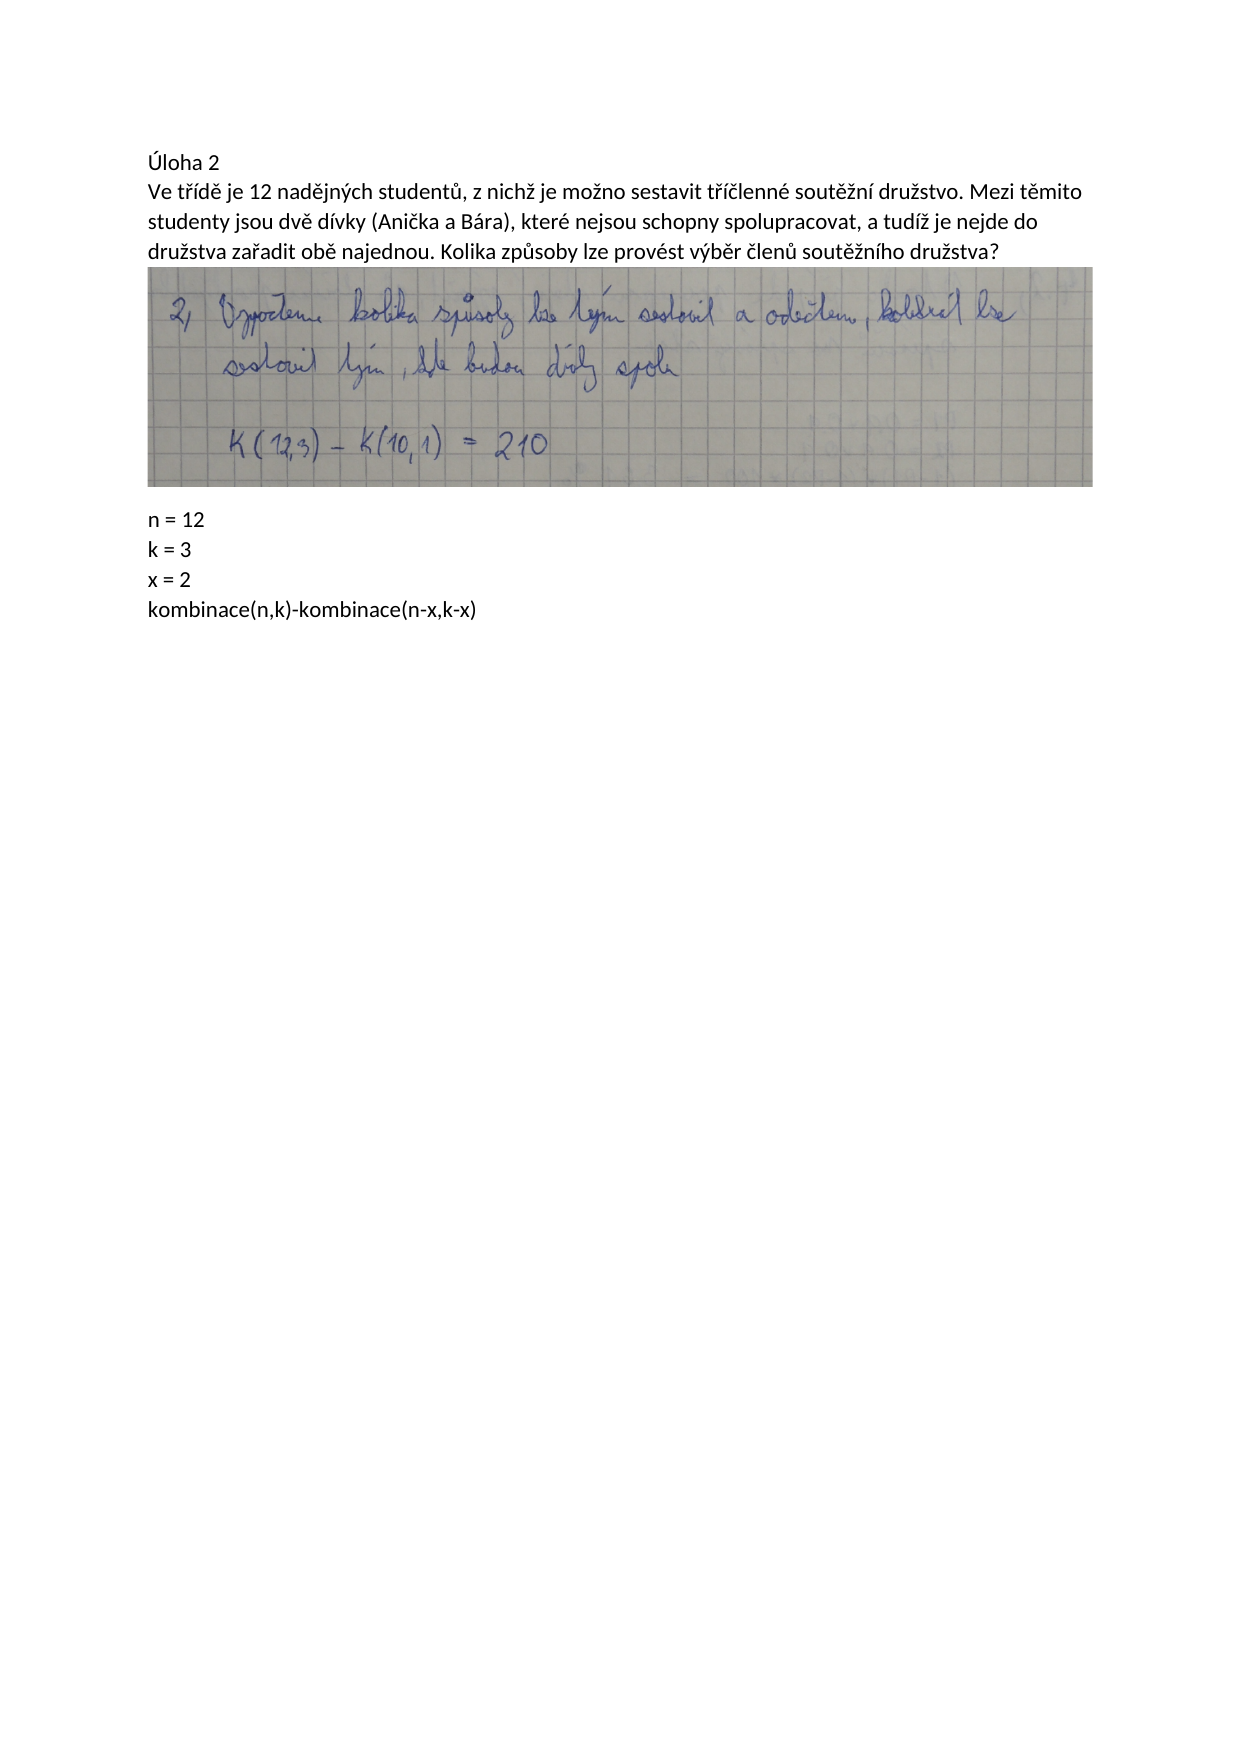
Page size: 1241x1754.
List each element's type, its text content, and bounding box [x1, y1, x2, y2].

text n = 12 k = 3 x = 2 kombinace(n,k)-kombinace(n-x,k-x) [148, 505, 1093, 623]
text Úloha 2 Ve třídě je 12 nadějných studentů, z nichž je možno sestavit tříčlenné soutěžní družstvo. Mezi těmito studenty jsou dvě dívky (Anička a Bára), které nejsou schopny spolupracovat, a tudíž je nejde do družstva zařadit obě najednou. Kolika způsoby lze provést výběr členů soutěžního družstva? [148, 148, 1093, 267]
